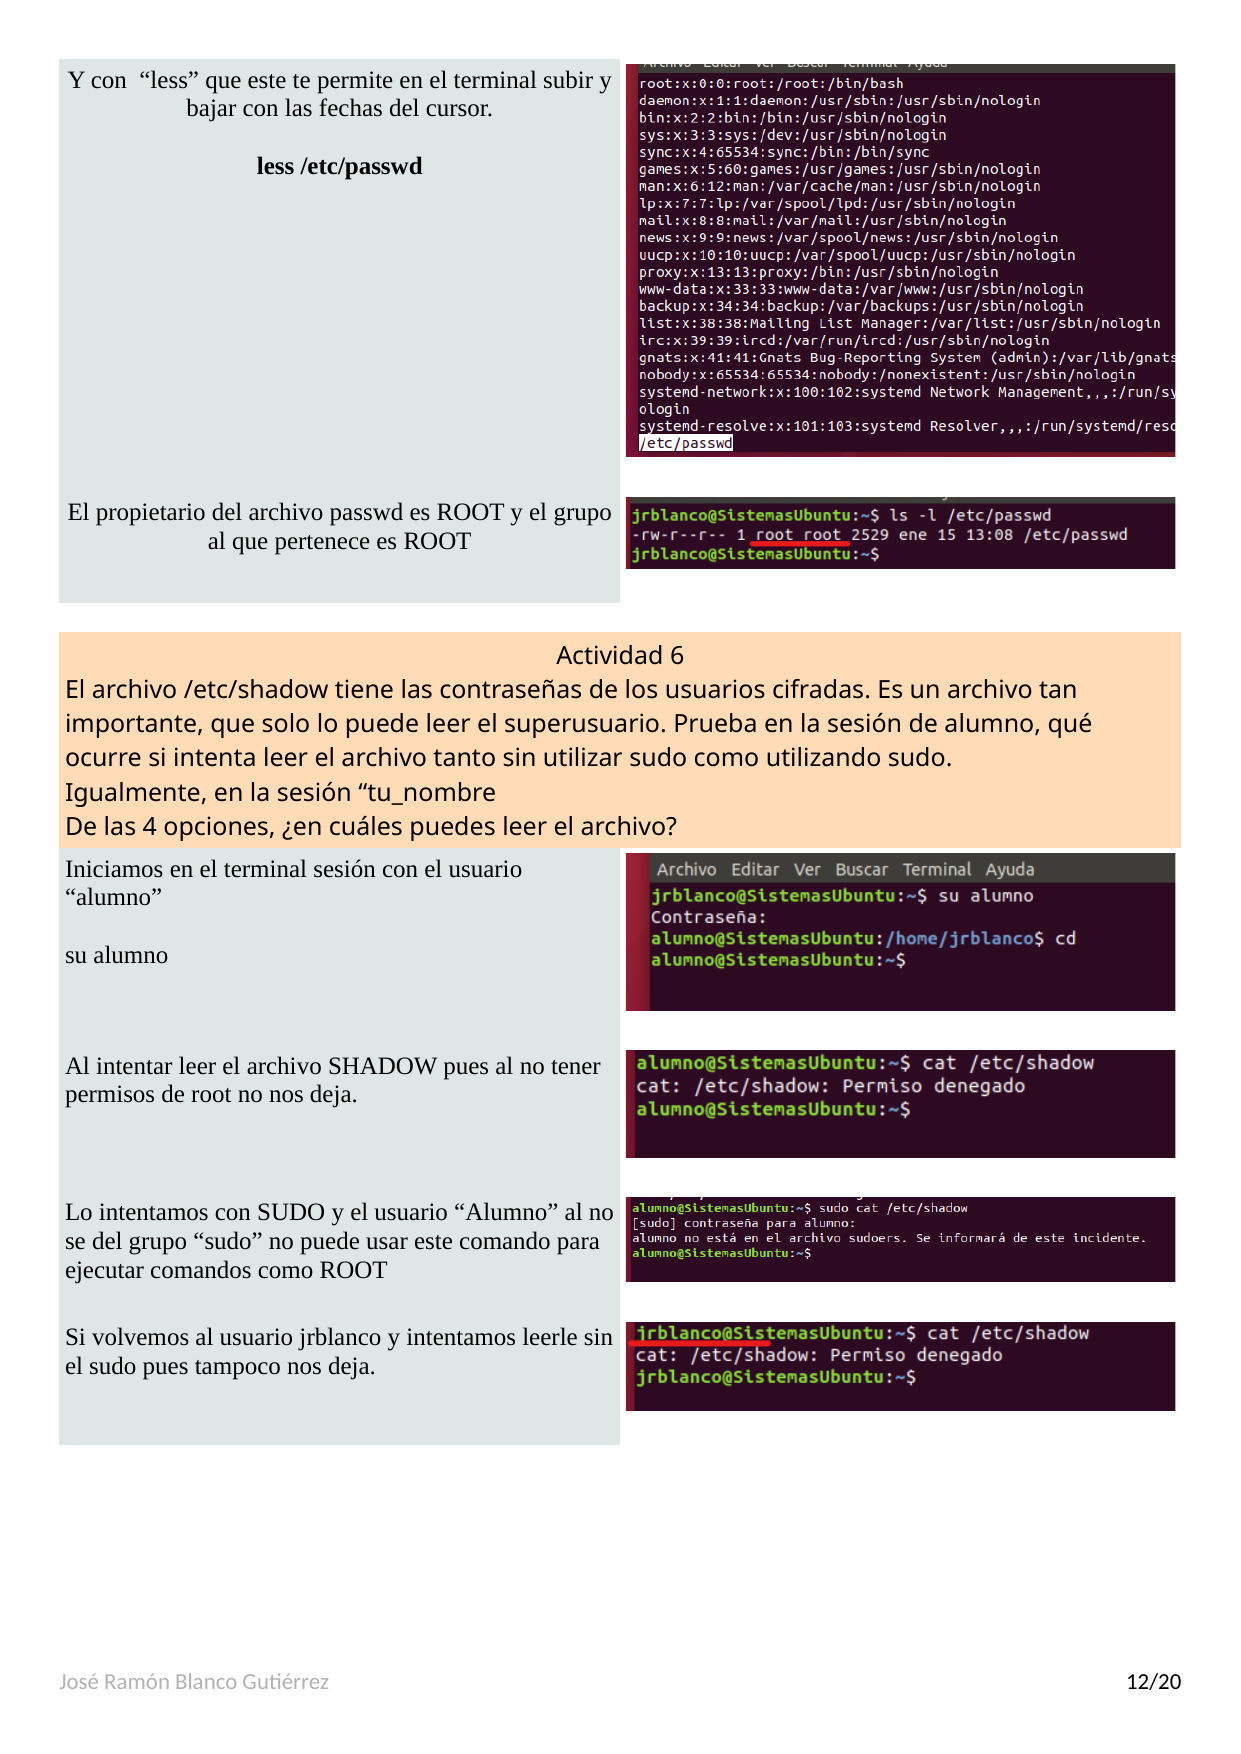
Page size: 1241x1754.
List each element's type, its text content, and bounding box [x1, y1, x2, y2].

table_cell Al intentar leer el archivo SHADOW pues al no tener permisos de root no nos deja. [59, 1045, 620, 1192]
table_cell [620, 491, 1181, 603]
table_cell [620, 59, 1181, 491]
table_cell Si volvemos al usuario jrblanco y intentamos leerle sin el sudo pues tampoco nos deja. [59, 1316, 620, 1445]
table_cell Iniciamos en el terminal sesión con el usuario “alumno” su alumno [59, 848, 620, 1045]
table_cell [620, 1192, 1181, 1316]
picture [625, 497, 1176, 569]
table_cell [620, 1045, 1181, 1192]
table_cell Lo intentamos con SUDO y el usuario “Alumno” al no se del grupo “sudo” no puede usar este comando para ejecutar comandos como ROOT [59, 1192, 620, 1316]
table_cell Y con “less” que este te permite en el terminal subir y bajar con las fechas del cursor. less /etc/passwd [59, 59, 620, 491]
table_cell [620, 1316, 1181, 1445]
picture [625, 853, 1176, 1011]
picture [625, 64, 1176, 457]
picture [625, 1050, 1176, 1158]
table_cell [620, 848, 1181, 1045]
picture [625, 1322, 1176, 1411]
picture [625, 1197, 1176, 1282]
table_cell El propietario del archivo passwd es ROOT y el grupo al que pertenece es ROOT [59, 491, 620, 603]
table_header Actividad 6 El archivo /etc/shadow tiene las contraseñas de los usuarios cifradas. Es un archivo tan importante, que solo lo puede leer el superusuario. Prueba en la sesión de alumno, qué ocurre si intenta leer el archivo tanto sin utilizar sudo como utilizando sudo. Igualmente, en la sesión “tu_nombre De las 4 opciones, ¿en cuáles puedes leer el archivo? [59, 632, 1181, 848]
